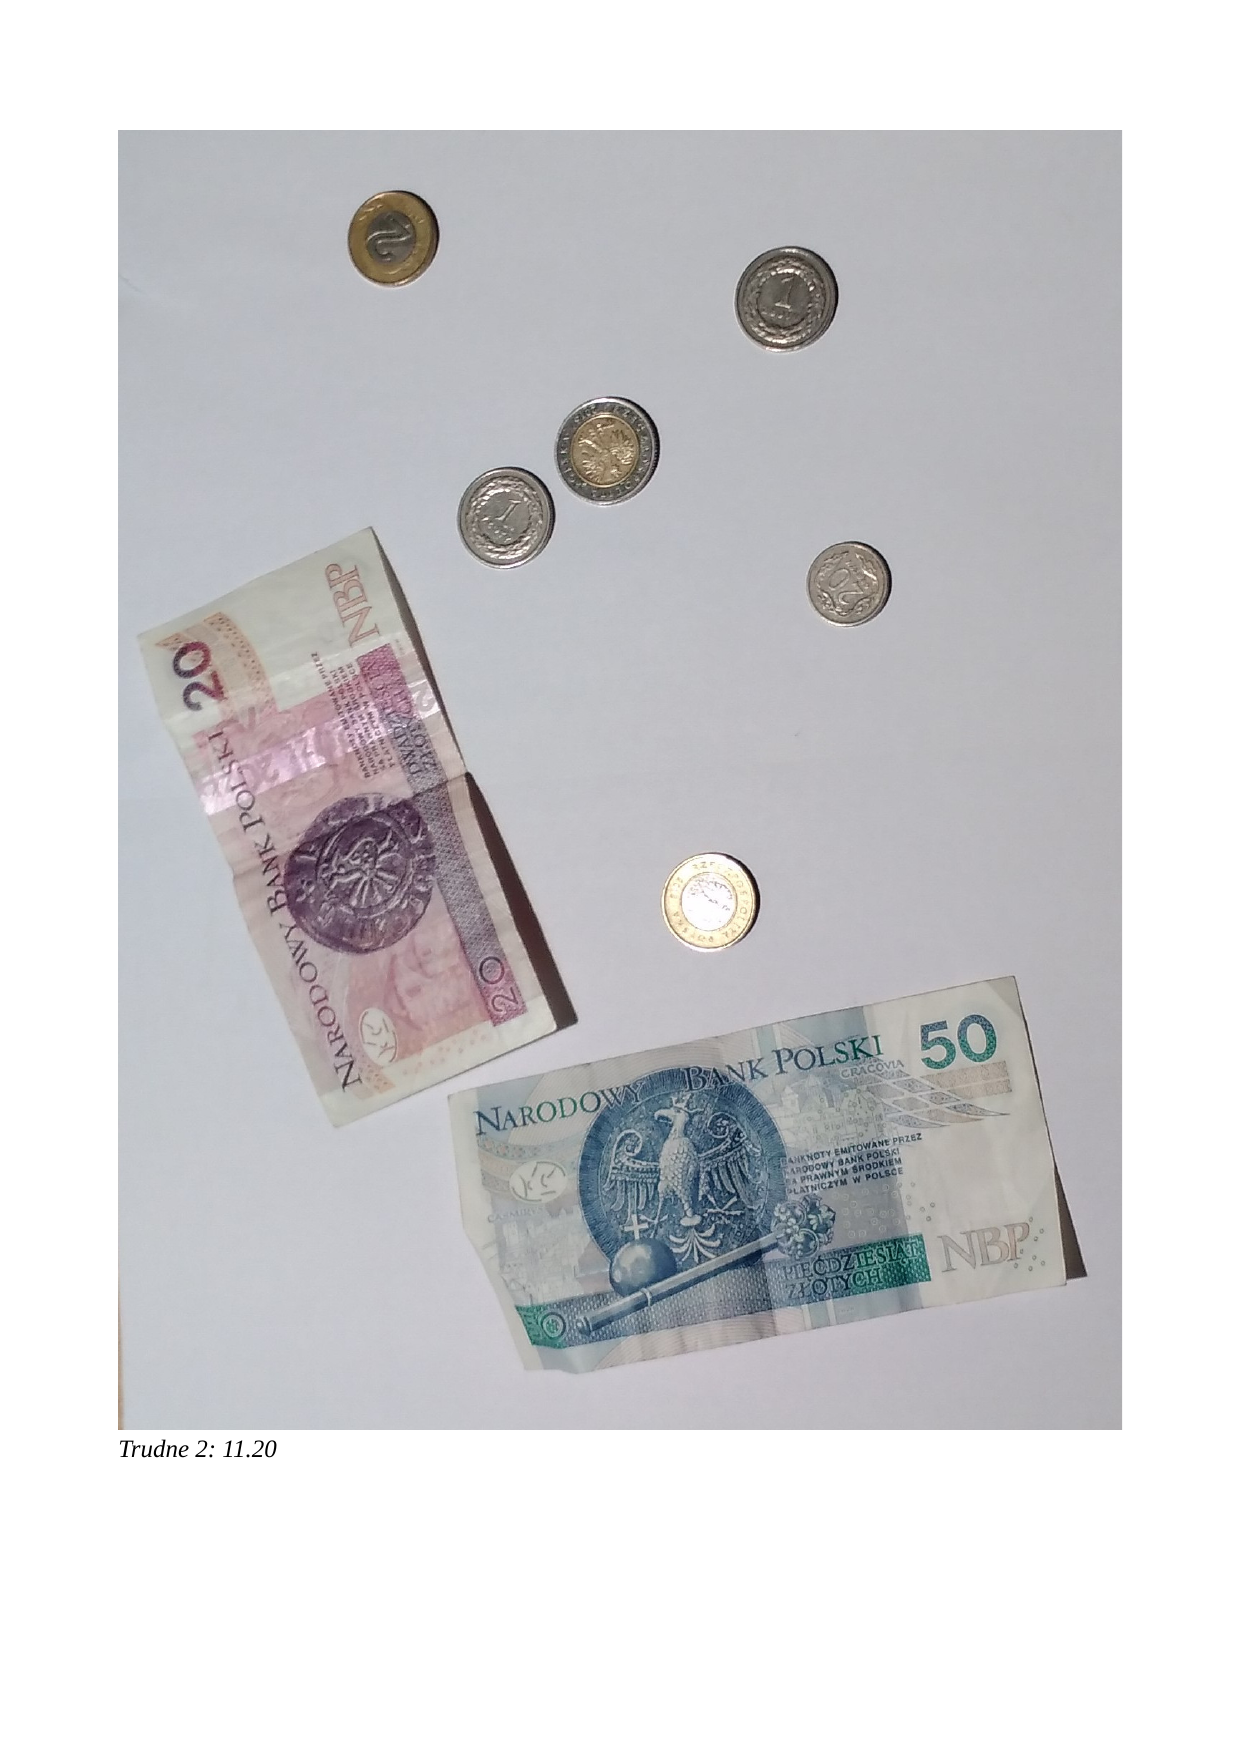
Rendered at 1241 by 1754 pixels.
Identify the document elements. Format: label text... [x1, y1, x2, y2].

text Trudne 2: 11.20 [118, 1430, 1122, 1463]
picture [118, 130, 1123, 1430]
